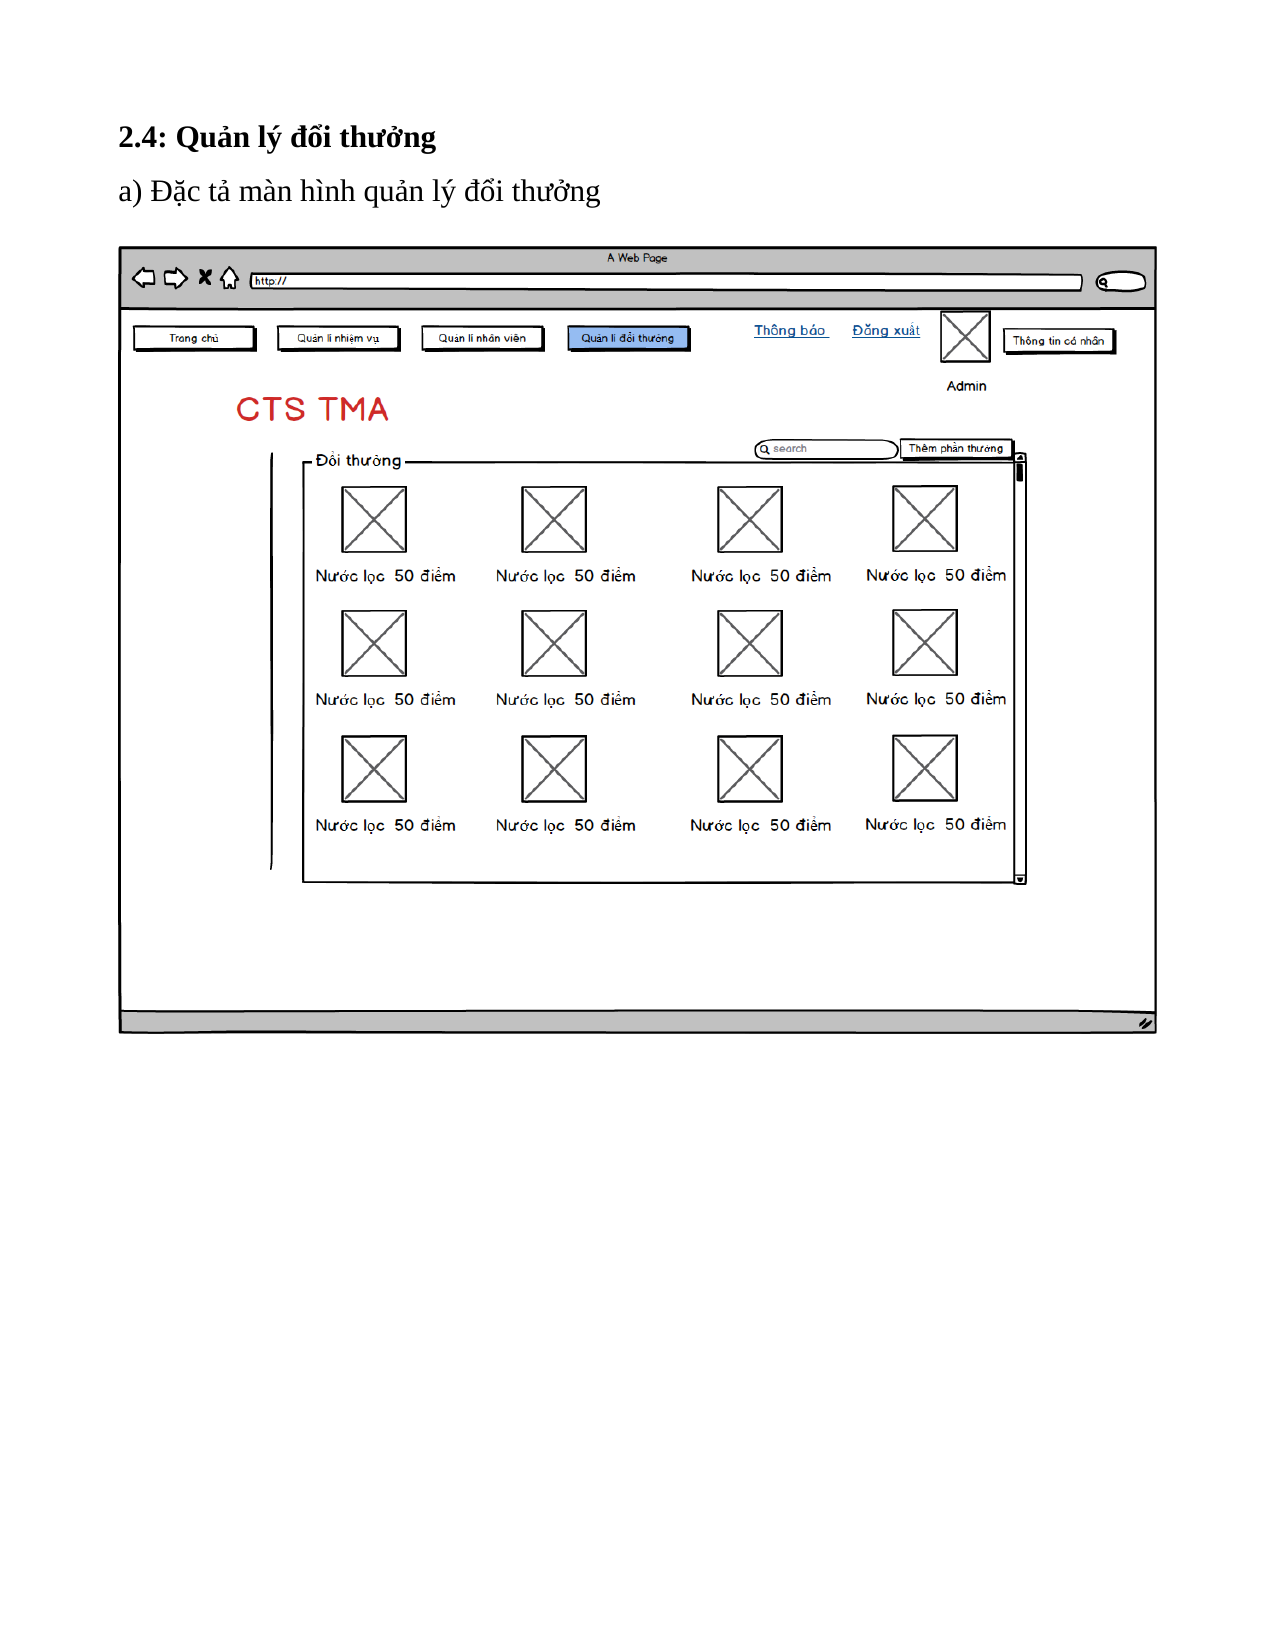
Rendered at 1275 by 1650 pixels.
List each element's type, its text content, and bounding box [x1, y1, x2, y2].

picture [118, 246, 1157, 1034]
text 2.4: Quản lý đổi thưởng [118, 118, 1157, 154]
text a) Đặc tả màn hình quản lý đổi thưởng [118, 172, 1157, 208]
